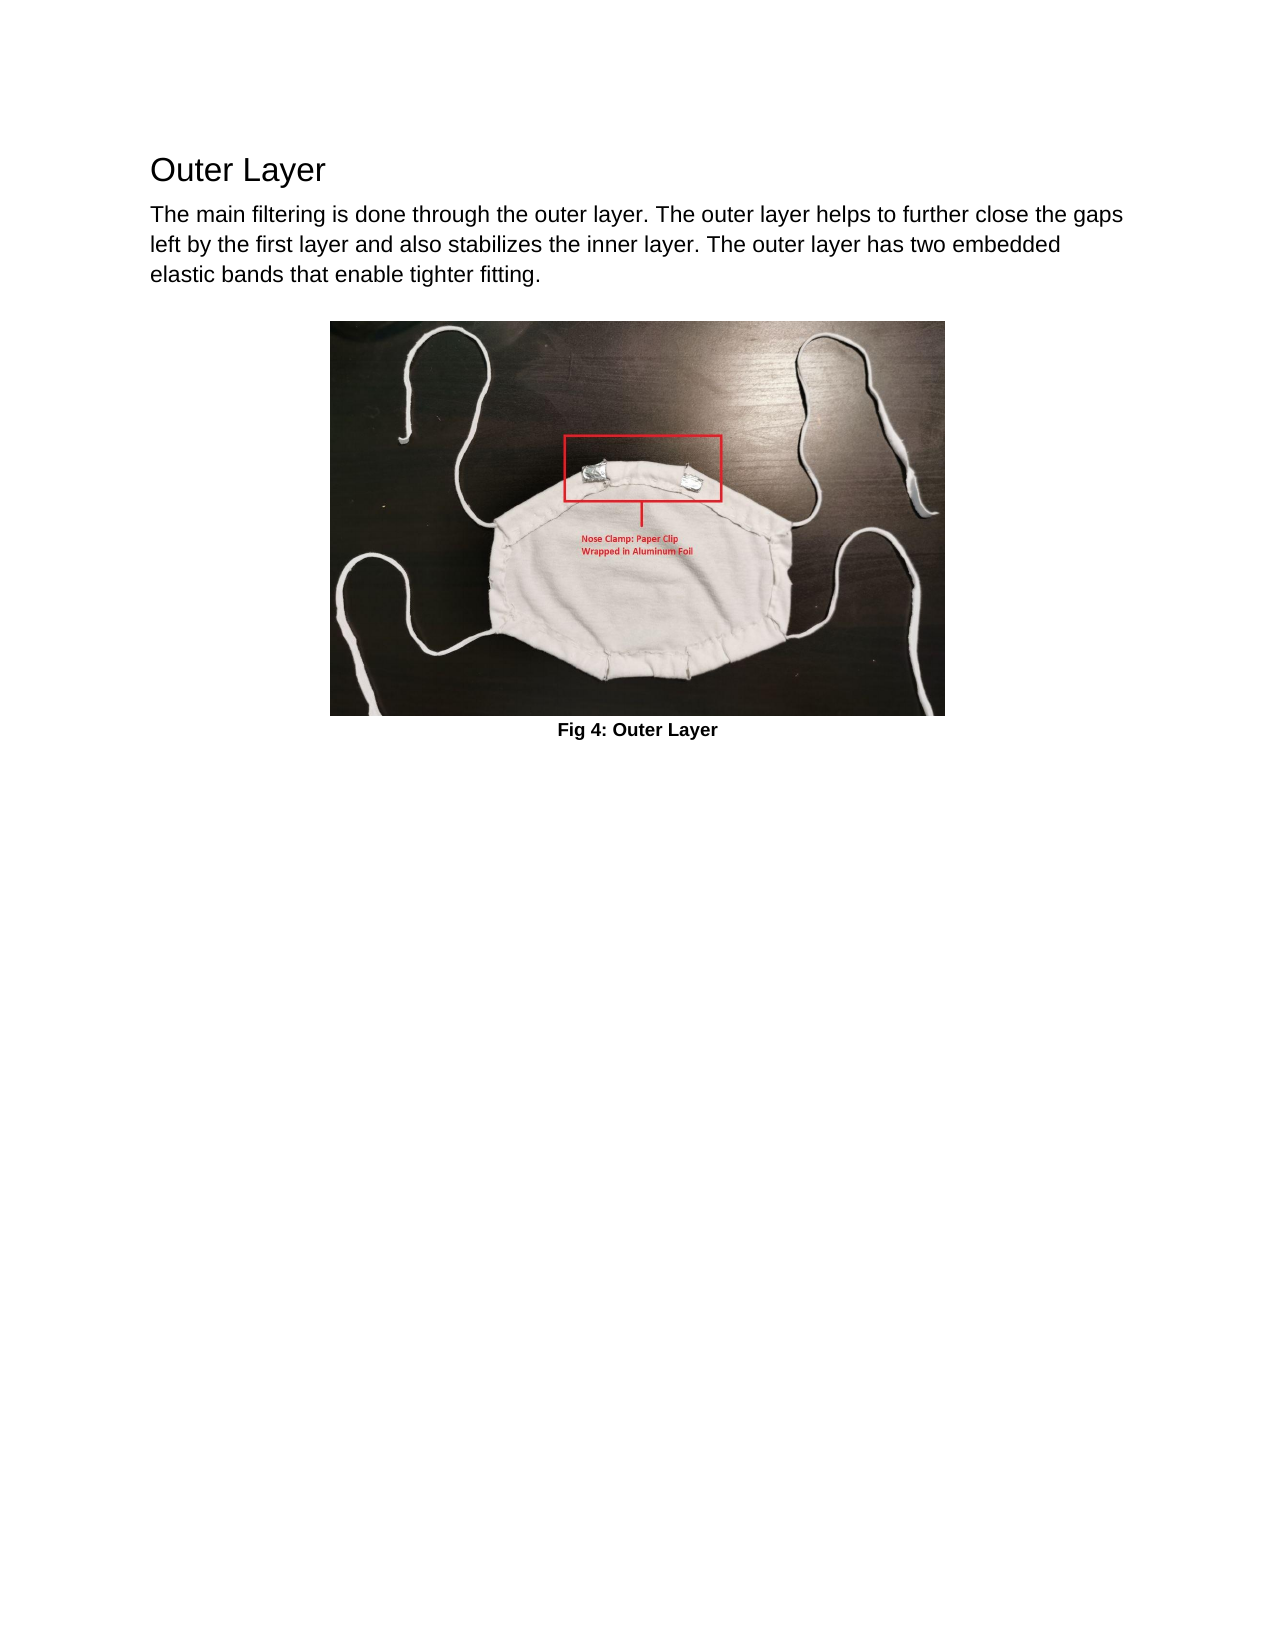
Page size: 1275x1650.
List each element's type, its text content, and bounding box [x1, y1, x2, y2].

text Fig 4: Outer Layer [150, 719, 1125, 741]
text The main filtering is done through the outer layer. The outer layer helps to further close the gaps left by the first layer and also stabilizes the inner layer. The outer layer has two embedded elastic bands that enable tighter fitting. [150, 201, 1125, 288]
subtitle Outer Layer [150, 150, 1125, 188]
